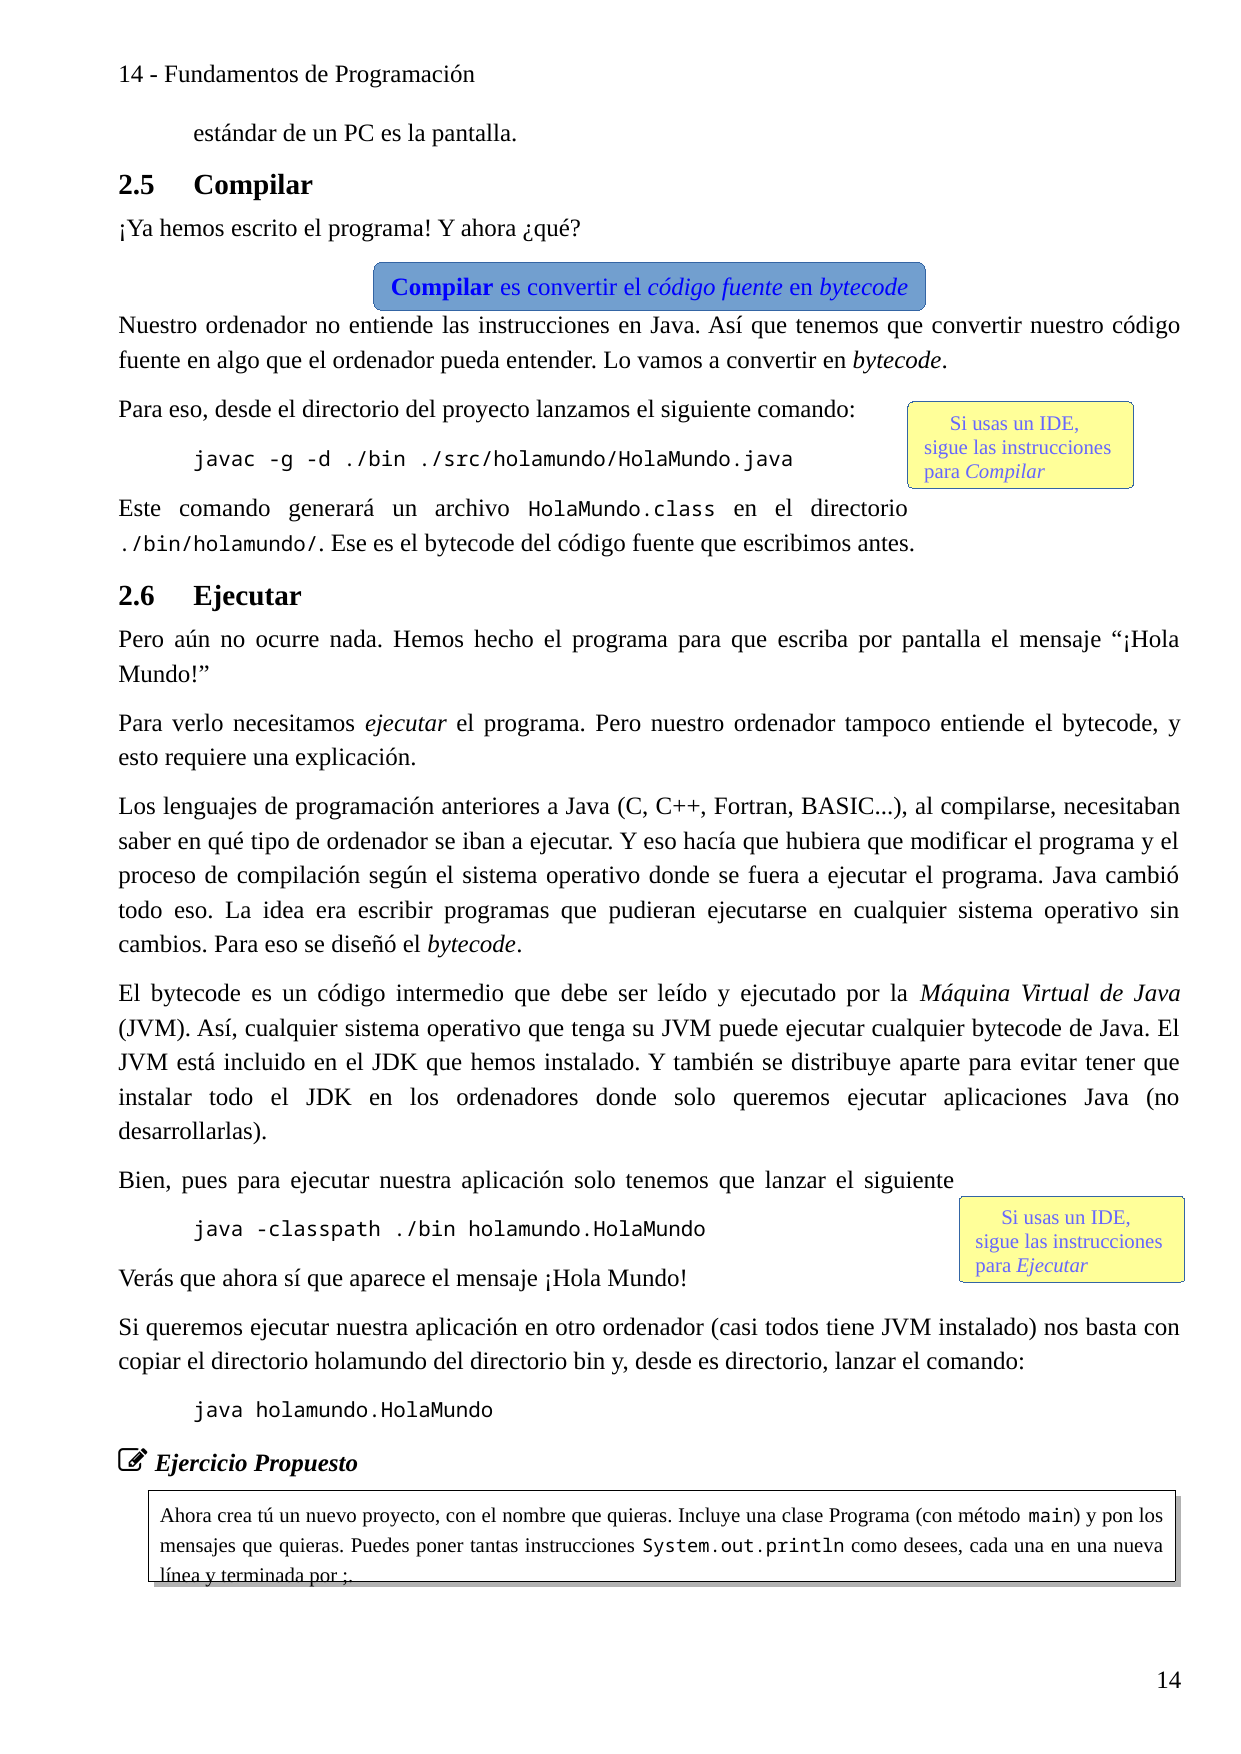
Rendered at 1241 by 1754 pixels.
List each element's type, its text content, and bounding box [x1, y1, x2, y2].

text estándar de un PC es la pantalla. [193, 118, 1181, 147]
subtitle Compilar [118, 167, 1181, 201]
text Bien, pues para ejecutar nuestra aplicación solo tenemos que lanzar el siguiente comando: [118, 1165, 1181, 1194]
text Nuestro ordenador no entiende las instrucciones en Java. Así que tenemos que convertir nuestro código fuente en algo que el ordenador pueda entender. Lo vamos a convertir en bytecode. [118, 311, 1181, 374]
text  Ejercicio Propuesto [118, 1444, 1181, 1478]
text Para verlo necesitamos ejecutar el programa. Pero nuestro ordenador tampoco entiende el bytecode, y esto requiere una explicación. [118, 708, 1181, 771]
text ¡Ya hemos escrito el programa! Y ahora ¿qué? [118, 213, 1181, 242]
text javac -g -d ./bin ./src/holamundo/HolaMundo.java [193, 443, 907, 473]
text Para eso, desde el directorio del proyecto lanzamos el siguiente comando: [118, 394, 1181, 423]
text Los lenguajes de programación anteriores a Java (C, C++, Fortran, BASIC...), al compilarse, necesitaban saber en qué tipo de ordenador se iban a ejecutar. Y eso hacía que hubiera que modificar el programa y el proceso de compilación según el sistema operativo donde se fuera a ejecutar el programa. Java cambió todo eso. La idea era escribir programas que pudieran ejecutarse en cualquier sistema operativo sin cambios. Para eso se diseñó el bytecode. [118, 791, 1181, 958]
text Pero aún no ocurre nada. Hemos hecho el programa para que escriba por pantalla el mensaje “¡Hola Mundo!” [118, 624, 1181, 687]
text java holamundo.HolaMundo [193, 1396, 1181, 1424]
text Verás que ahora sí que aparece el mensaje ¡Hola Mundo! [118, 1263, 1181, 1292]
text java -classpath ./bin holamundo.HolaMundo [193, 1214, 959, 1243]
subtitle Ejecutar [118, 578, 1181, 612]
text Si queremos ejecutar nuestra aplicación en otro ordenador (casi todos tiene JVM instalado) nos basta con copiar el directorio holamundo del directorio bin y, desde es directorio, lanzar el comando: [118, 1312, 1181, 1375]
text Ahora crea tú un nuevo proyecto, con el nombre que quieras. Incluye una clase Programa (con método main) y pon los mensajes que quieras. Puedes poner tantas instrucciones System.out.println como desees, cada una en una nueva línea y terminada por ;. [149, 1491, 1175, 1581]
text El bytecode es un código intermedio que debe ser leído y ejecutado por la Máquina Virtual de Java (JVM). Así, cualquier sistema operativo que tenga su JVM puede ejecutar cualquier bytecode de Java. El JVM está incluido en el JDK que hemos instalado. Y también se distribuye aparte para evitar tener que instalar todo el JDK en los ordenadores donde solo queremos ejecutar aplicaciones Java (no desarrollarlas). [118, 978, 1181, 1145]
text Este comando generará un archivo HolaMundo.class en el directorio ./bin/holamundo/. Ese es el bytecode del código fuente que escribimos antes. [118, 493, 1181, 558]
text [1134, 443, 1181, 473]
